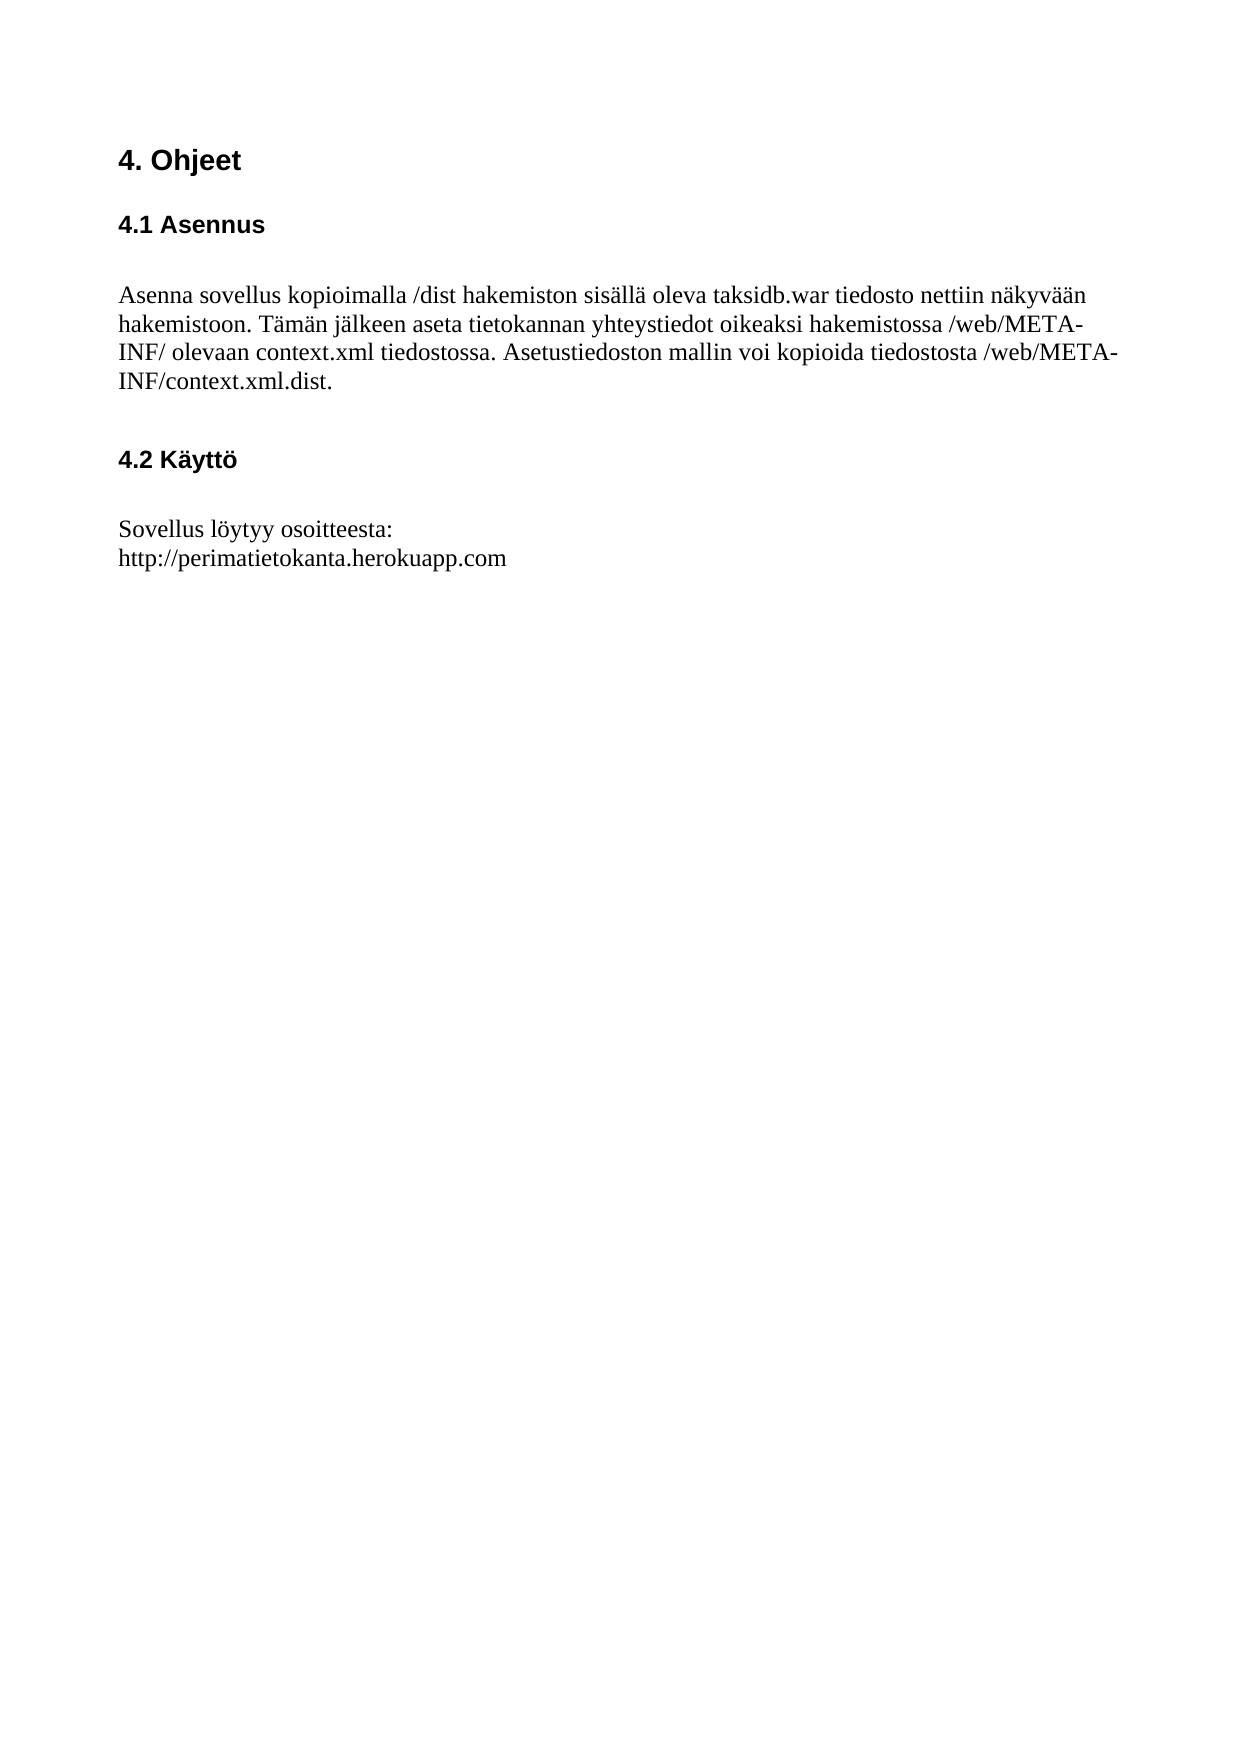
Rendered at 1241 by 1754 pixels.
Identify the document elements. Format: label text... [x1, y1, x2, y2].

text http://perimatietokanta.herokuapp.com [118, 543, 1122, 572]
subtitle 4.2 Käyttö [118, 444, 1122, 473]
subtitle 4.1 Asennus [118, 210, 1122, 239]
text Sovellus löytyy osoitteesta: [118, 486, 1122, 543]
text Asenna sovellus kopioimalla /dist hakemiston sisällä oleva taksidb.war tiedosto nettiin näkyvään hakemistoon. Tämän jälkeen aseta tietokannan yhteystiedot oikeaksi hakemistossa /web/META-INF/ olevaan context.xml tiedostossa. Asetustiedoston mallin voi kopioida tiedostosta /web/META-INF/context.xml.dist. [118, 280, 1122, 395]
subtitle 4. Ohjeet [118, 143, 1122, 177]
